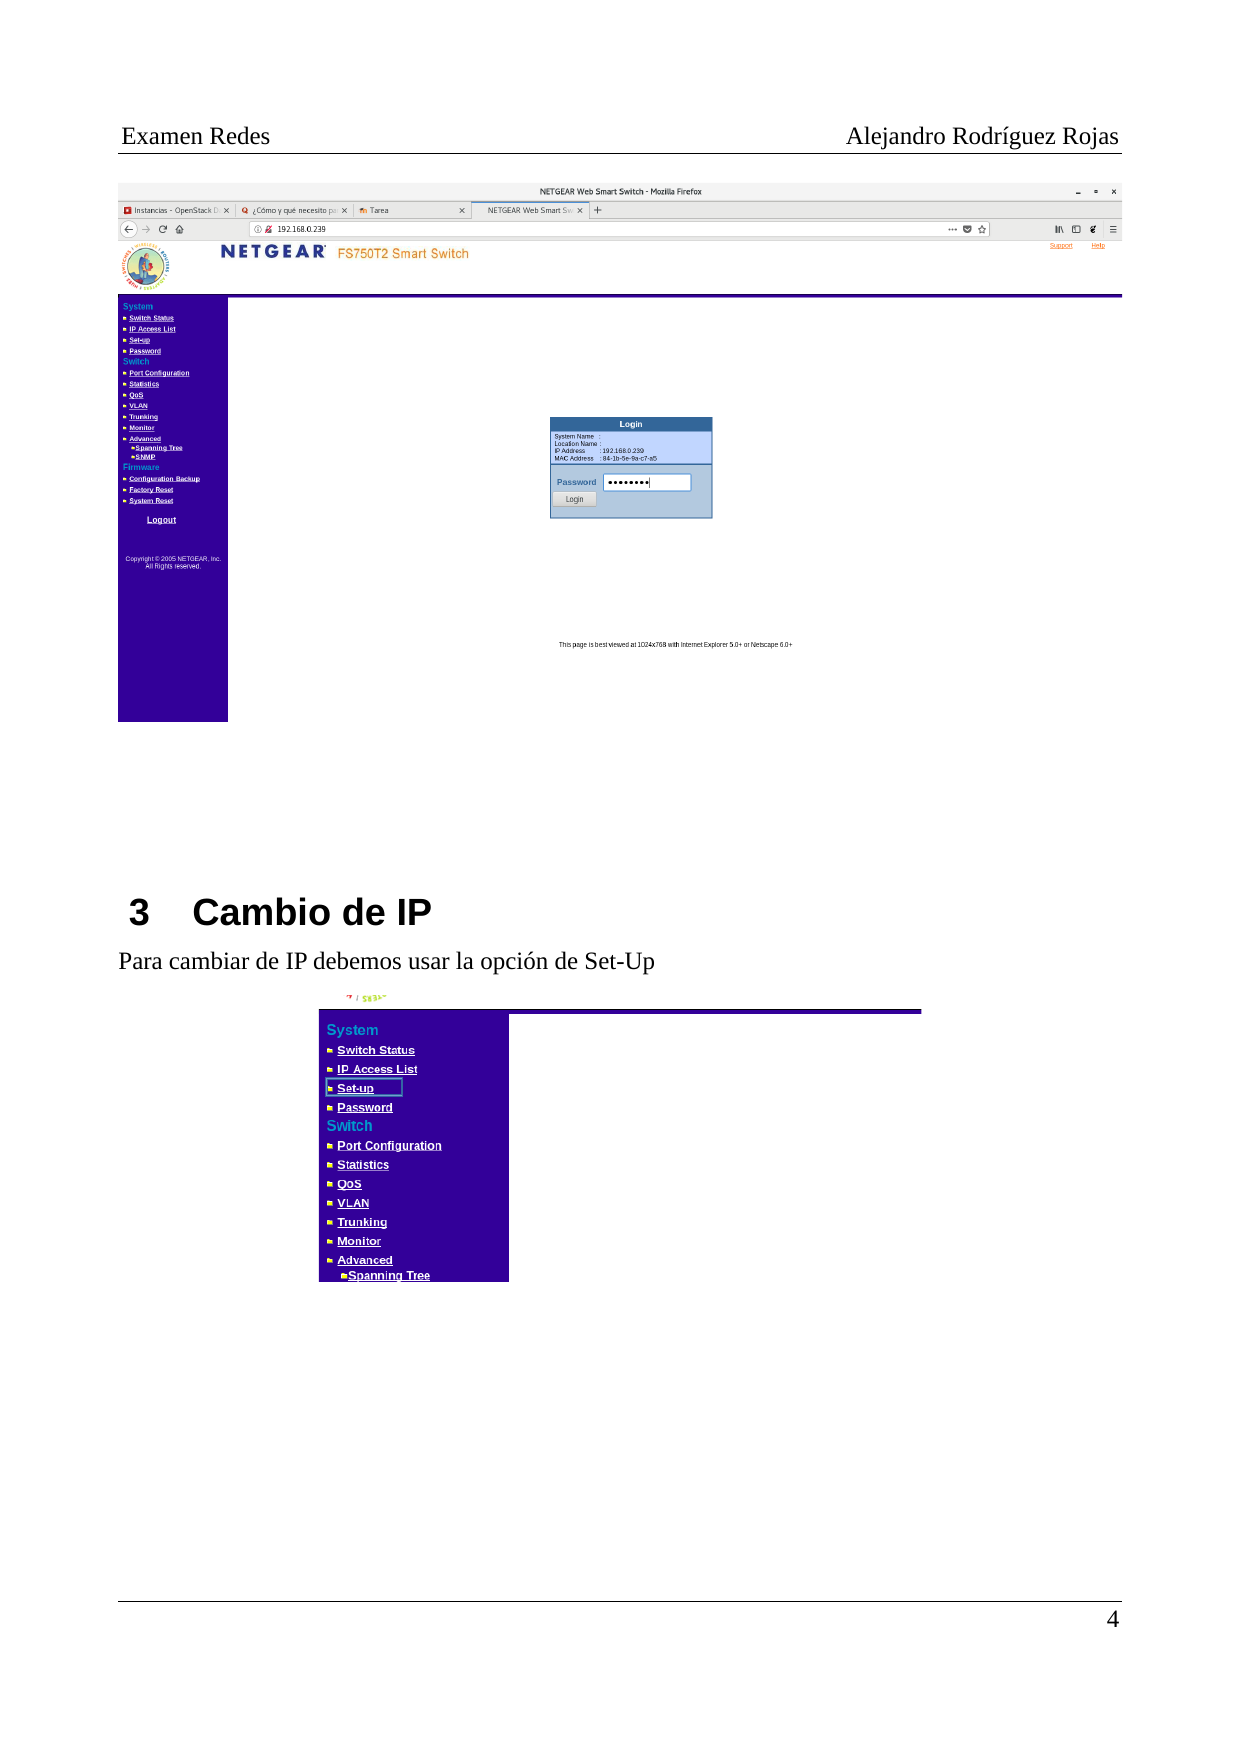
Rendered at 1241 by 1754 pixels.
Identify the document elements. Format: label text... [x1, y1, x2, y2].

picture [118, 182, 1123, 722]
subtitle Cambio de IP [118, 890, 1122, 933]
text Para cambiar de IP debemos usar la opción de Set-Up [118, 946, 1122, 975]
